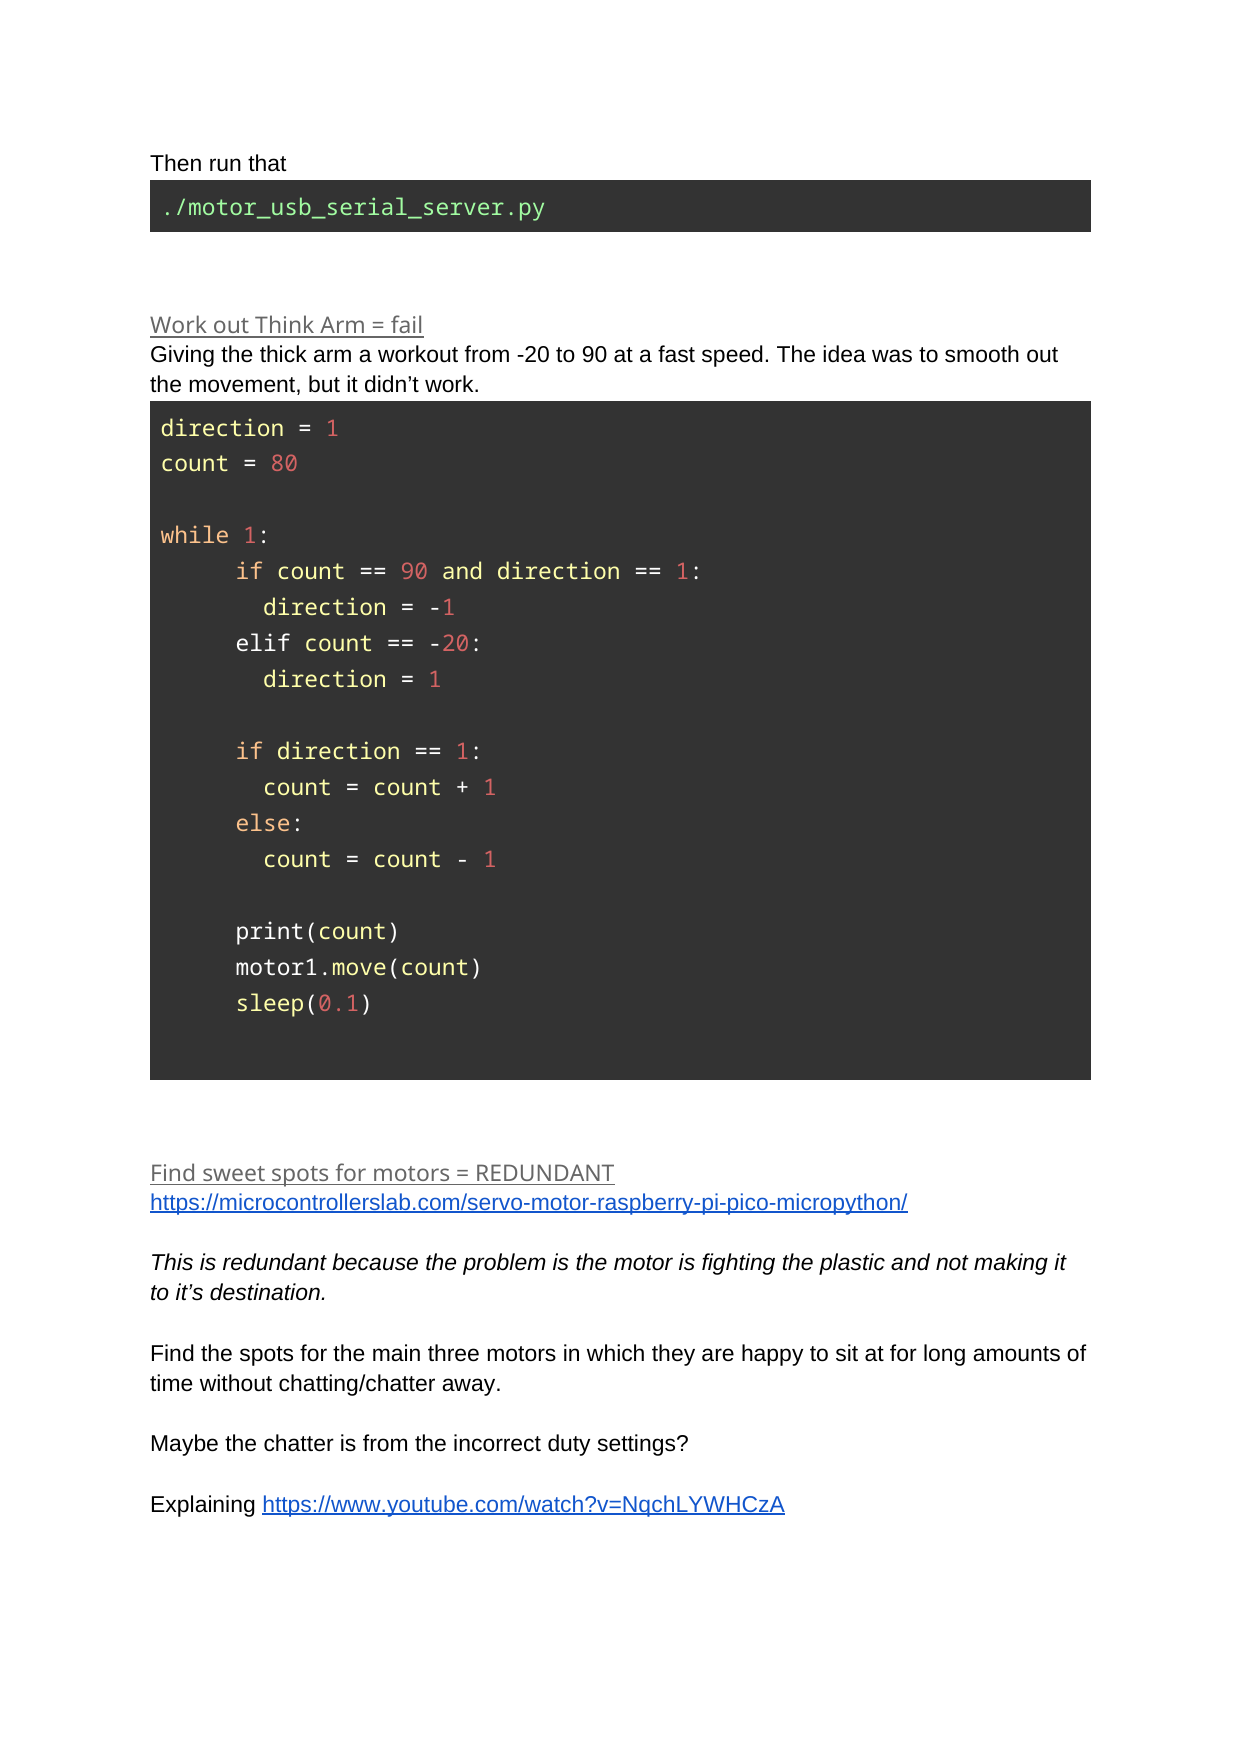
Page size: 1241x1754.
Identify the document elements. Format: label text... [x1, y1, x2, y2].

table_cell [150, 1028, 1091, 1080]
subtitle Work out Think Arm = fail [150, 309, 1090, 341]
table_header ./motor_usb_serial_server.py [150, 180, 1091, 232]
text Giving the thick arm a workout from -20 to 90 at a fast speed. The idea was to smooth out the movement, but it didn’t work. [150, 341, 1090, 397]
table_header direction = 1 count = 80 while 1: if count == 90 and direction == 1: direction = -1 elif count == -20: direction = 1 if direction == 1: count = count + 1 else: count = count - 1 print(count) motor1.move(count) sleep(0.1) [150, 401, 1091, 1028]
text https://microcontrollerslab.com/servo-motor-raspberry-pi-pico-micropython/ [150, 1188, 1090, 1215]
text Then run that [150, 150, 1090, 176]
text This is redundant because the problem is the motor is fighting the plastic and not making it to it’s destination. [150, 1249, 1090, 1306]
subtitle Find sweet spots for motors = REDUNDANT [150, 1157, 1090, 1188]
text Maybe the chatter is from the incorrect duty settings? [150, 1430, 1090, 1457]
text Find the spots for the main three motors in which they are happy to sit at for long amounts of time without chatting/chatter away. [150, 1339, 1090, 1396]
text Explaining https://www.youtube.com/watch?v=NqchLYWHCzA [150, 1491, 1090, 1517]
